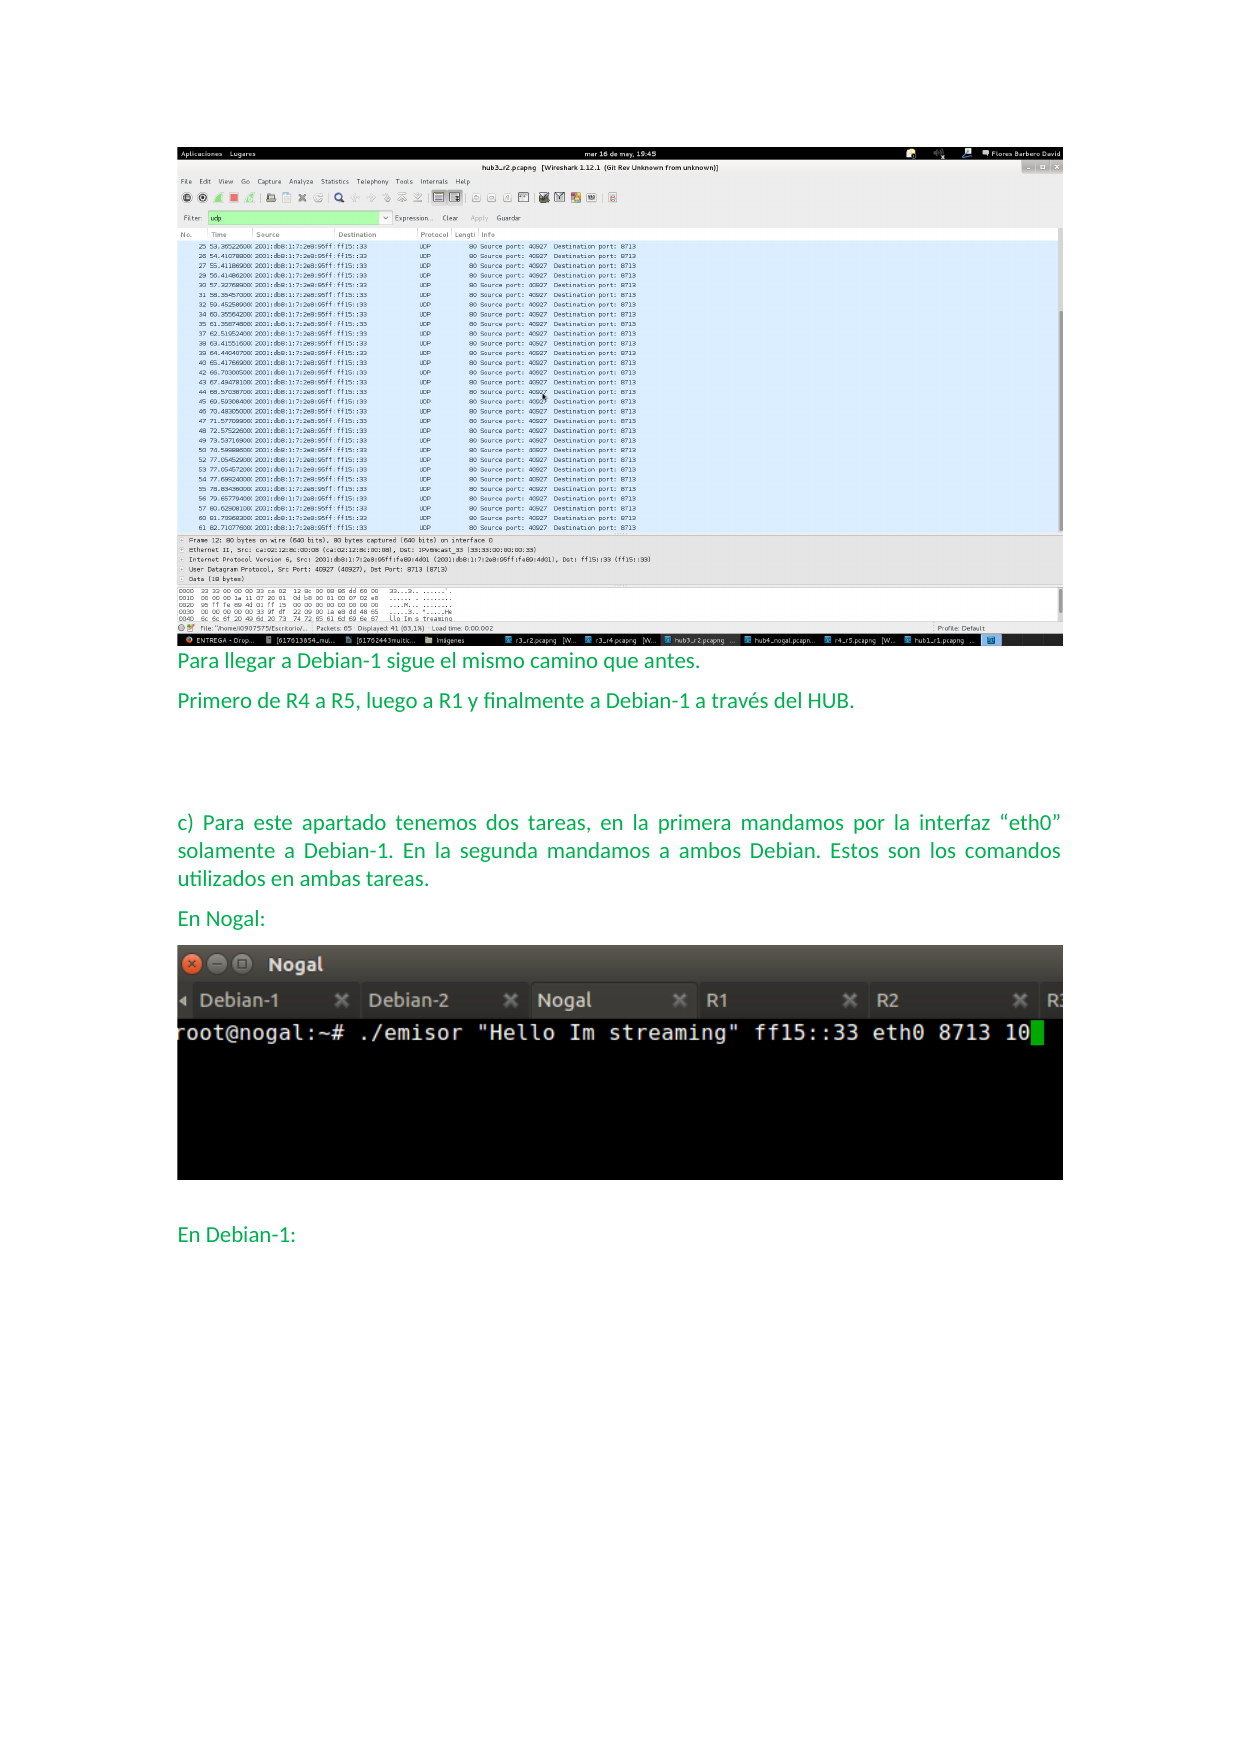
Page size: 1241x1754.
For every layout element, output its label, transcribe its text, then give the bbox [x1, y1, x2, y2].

picture [177, 147, 1063, 646]
text c) Para este apartado tenemos dos tareas, en la primera mandamos por la interfaz “eth0” solamente a Debian-1. En la segunda mandamos a ambos Debian. Estos son los comandos utilizados en ambas tareas. [177, 808, 1063, 892]
text Primero de R4 a R5, luego a R1 y finalmente a Debian-1 a través del HUB. [177, 686, 1063, 714]
picture [177, 945, 1063, 1180]
text En Debian-1: [177, 1220, 1063, 1248]
text Para llegar a Debian-1 sigue el mismo camino que antes. [177, 646, 1063, 674]
text En Nogal: [177, 904, 1063, 933]
